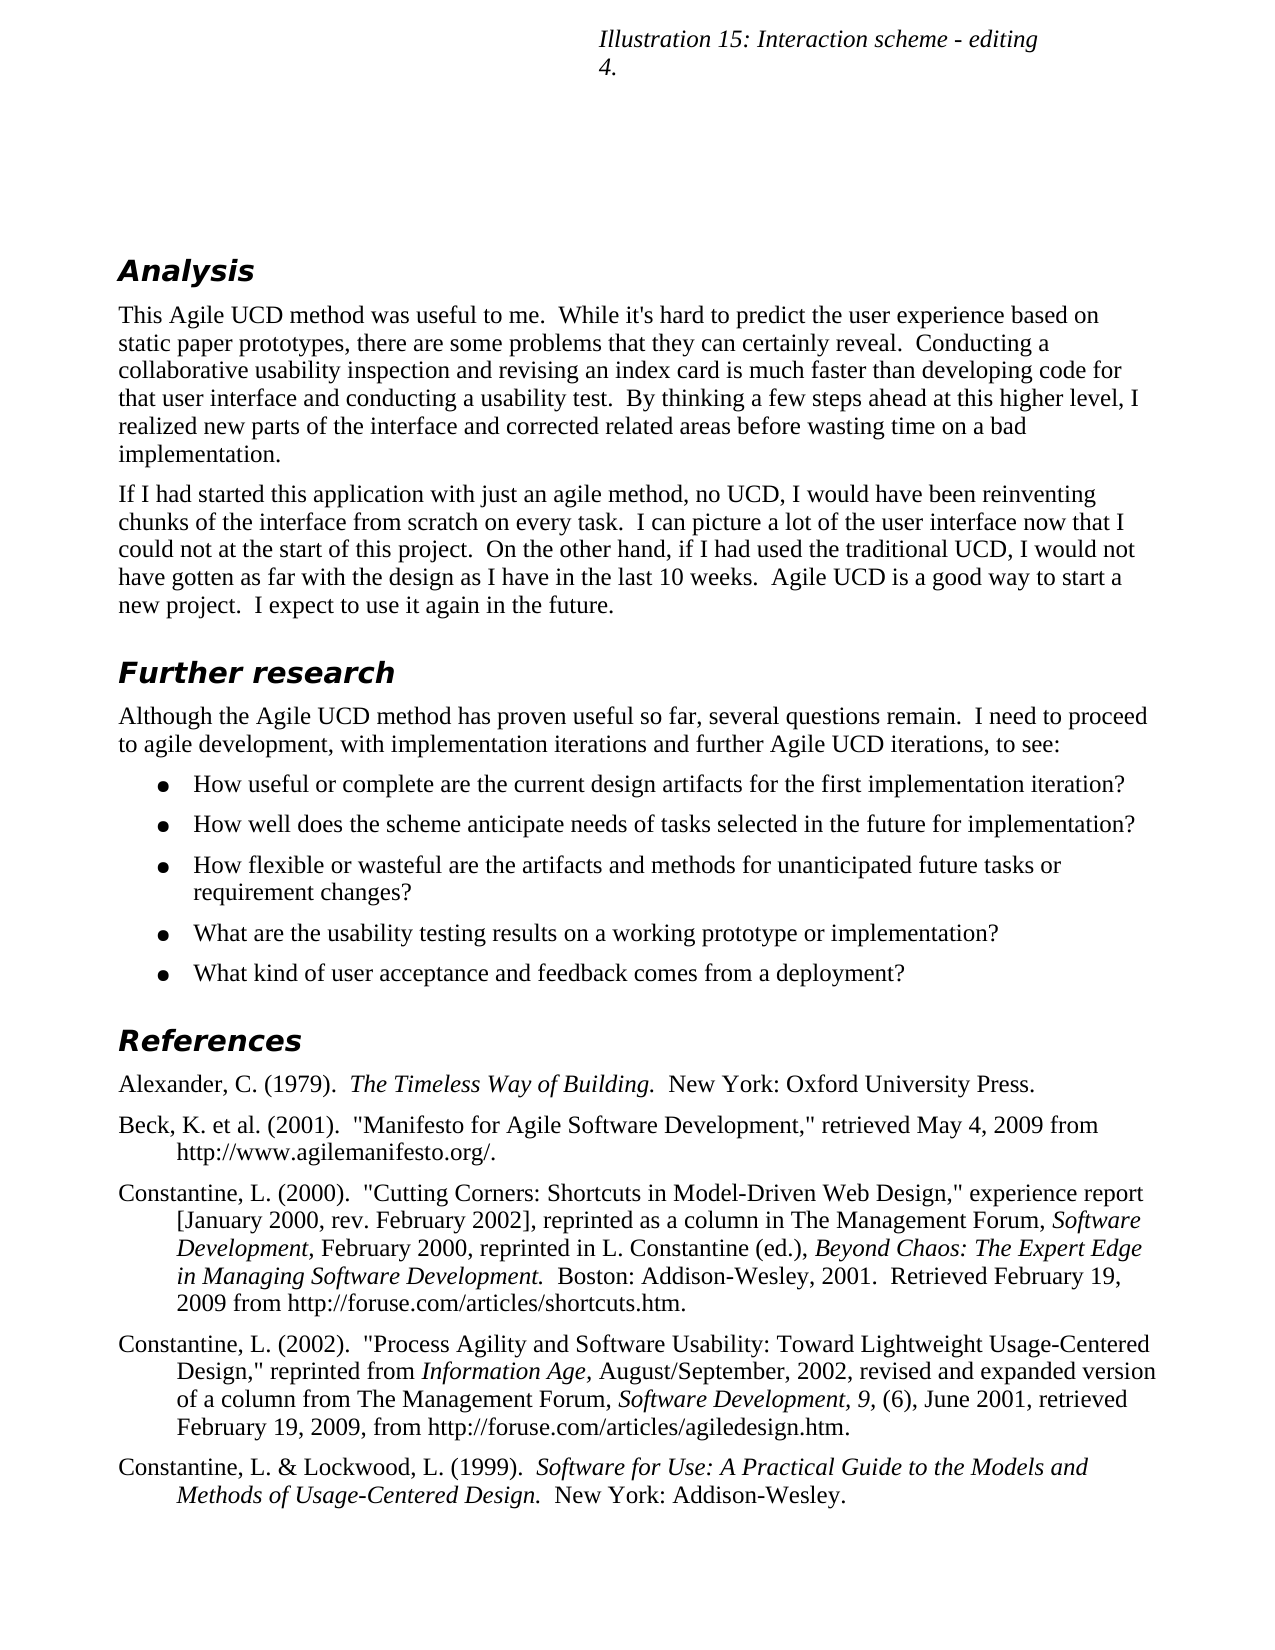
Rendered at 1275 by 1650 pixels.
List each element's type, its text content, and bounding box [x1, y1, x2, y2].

list How flexible or wasteful are the artifacts and methods for unanticipated future tasks or requirement changes? [156, 851, 1157, 906]
text Beck, K. et al. (2001). "Manifesto for Agile Software Development," retrieved May 4, 2009 from http://www.agilemanifesto.org/. [118, 1111, 1157, 1166]
text Constantine, L. (2000). "Cutting Corners: Shortcuts in Model-Driven Web Design," experience report [January 2000, rev. February 2002], reprinted as a column in The Management Forum, Software Development, February 2000, reprinted in L. Constantine (ed.), Beyond Chaos: The Expert Edge in Managing Software Development. Boston: Addison-Wesley, 2001. Retrieved February 19, 2009 from http://foruse.com/articles/shortcuts.htm. [118, 1179, 1157, 1317]
text Constantine, L. & Lockwood, L. (1999). Software for Use: A Practical Guide to the Models and Methods of Usage-Centered Design. New York: Addison-Wesley. [118, 1453, 1157, 1508]
subtitle Further research [118, 656, 1157, 690]
list How useful or complete are the current design artifacts for the first implementation iteration? [156, 770, 1157, 798]
list How well does the scheme anticipate needs of tasks selected in the future for implementation? [156, 811, 1157, 838]
subtitle References [118, 1024, 1157, 1058]
text Alexander, C. (1979). The Timeless Way of Building. New York: Oxford University Press. [118, 1071, 1157, 1098]
list What kind of user acceptance and feedback comes from a deployment? [156, 959, 1157, 987]
text If I had started this application with just an agile method, no UCD, I would have been reinventing chunks of the interface from scratch on every task. I can picture a lot of the user interface now that I could not at the start of this project. On the other hand, if I had used the traditional UCD, I would not have gotten as far with the design as I have in the last 10 weeks. Agile UCD is a good way to start a new project. I expect to use it again in the future. [118, 480, 1157, 618]
list What are the usability testing results on a working prototype or implementation? [156, 919, 1157, 946]
subtitle Analysis [118, 255, 1157, 289]
text Although the Agile UCD method has proven useful so far, several questions remain. I need to proceed to agile development, with implementation iterations and further Agile UCD iterations, to see: [118, 702, 1157, 758]
text This Agile UCD method was useful to me. While it's hard to predict the user experience based on static paper prototypes, there are some problems that they can certainly reveal. Conducting a collaborative usability inspection and revising an index card is much faster than developing code for that user interface and conducting a usability test. By thinking a few steps ahead at this higher level, I realized new parts of the interface and corrected related areas before wasting time on a bad implementation. [118, 301, 1157, 467]
text Constantine, L. (2002). "Process Agility and Software Usability: Toward Lightweight Usage-Centered Design," reprinted from Information Age, August/September, 2002, revised and expanded version of a column from The Management Forum, Software Development, 9, (6), June 2001, retrieved February 19, 2009, from http://foruse.com/articles/agiledesign.htm. [118, 1330, 1157, 1441]
text Illustration 15: Interaction scheme - editing 4. [599, 25, 1064, 80]
